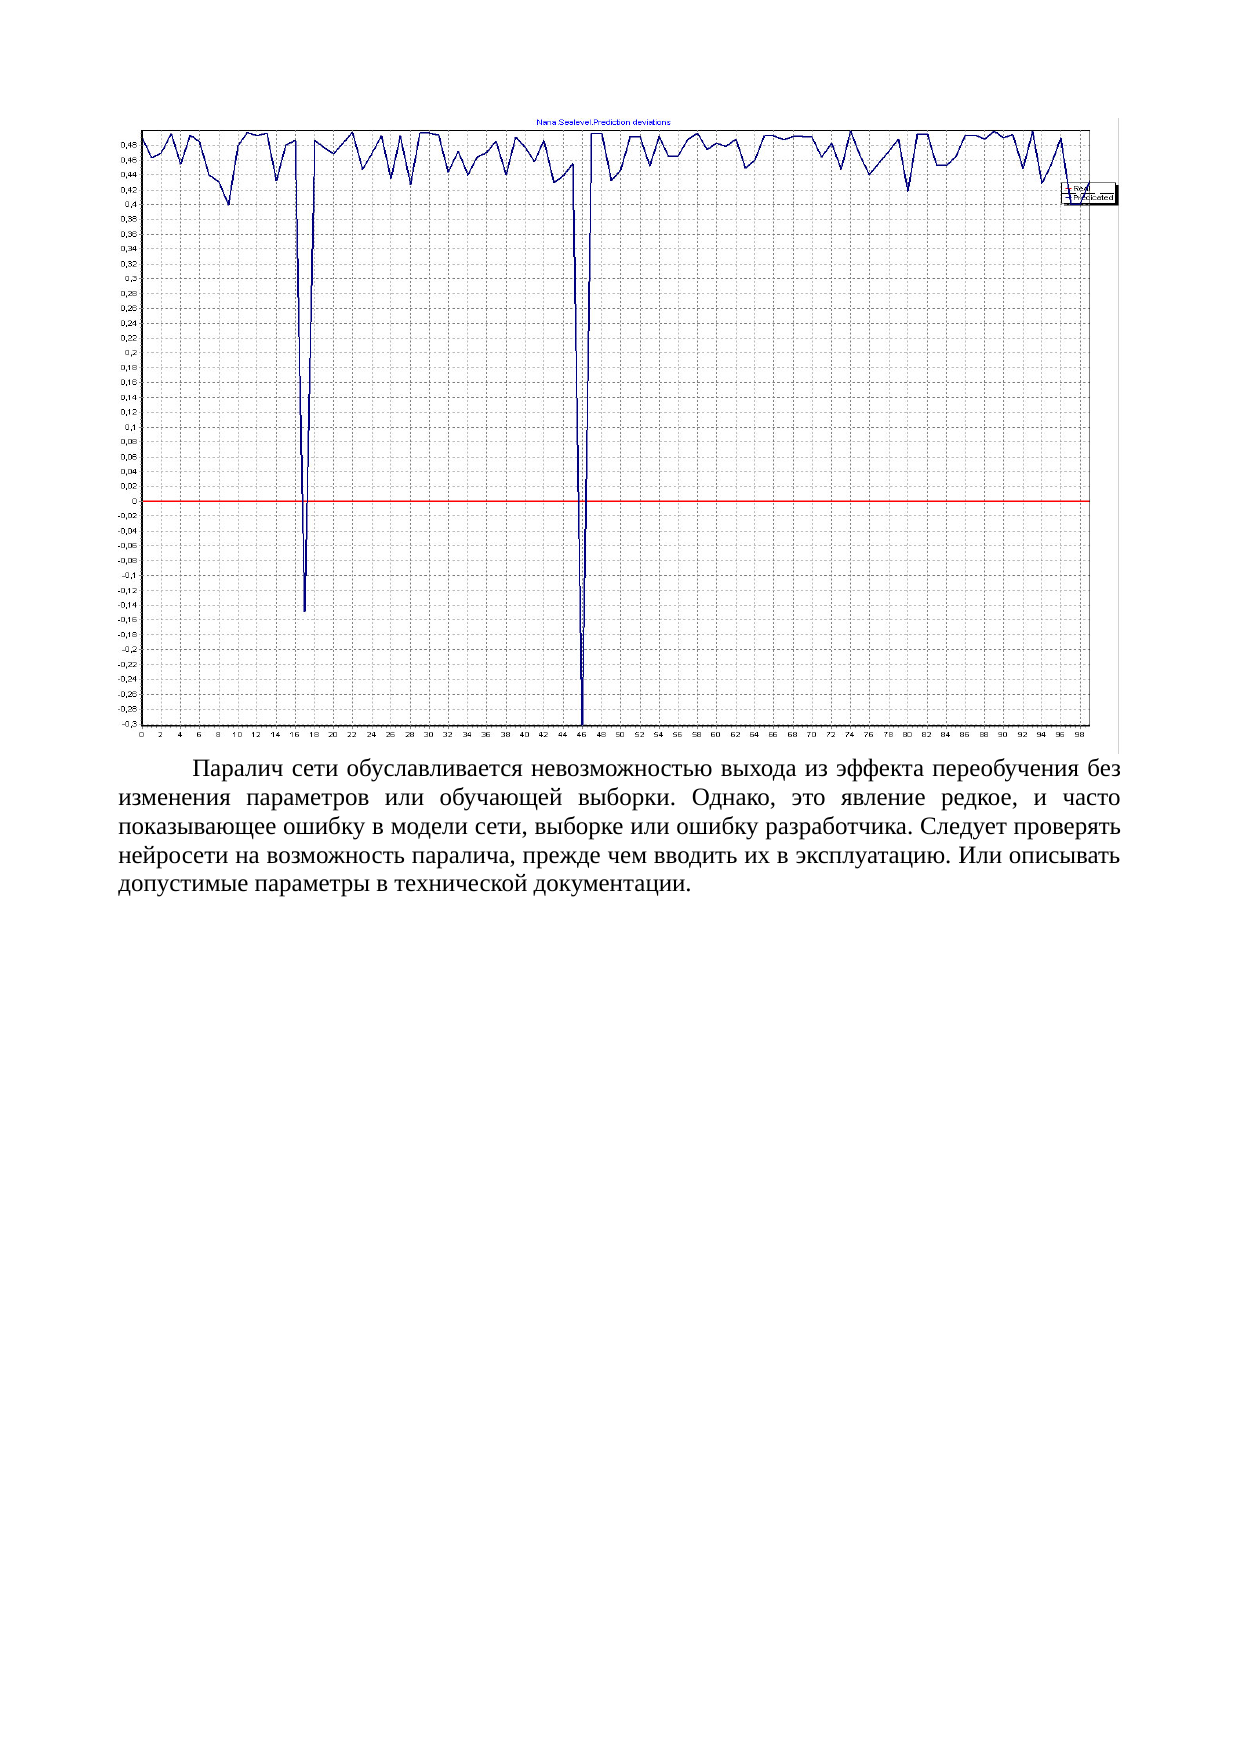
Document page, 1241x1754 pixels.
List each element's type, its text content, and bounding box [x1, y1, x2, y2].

picture [118, 118, 1122, 754]
text Паралич сети обуславливается невозможностью выхода из эффекта переобучения без изменения параметров или обучающей выборки. Однако, это явление редкое, и часто показывающее ошибку в модели сети, выборке или ошибку разработчика. Следует проверять нейросети на возможность паралича, прежде чем вводить их в эксплуатацию. Или описывать допустимые параметры в технической документации. [118, 754, 1122, 897]
